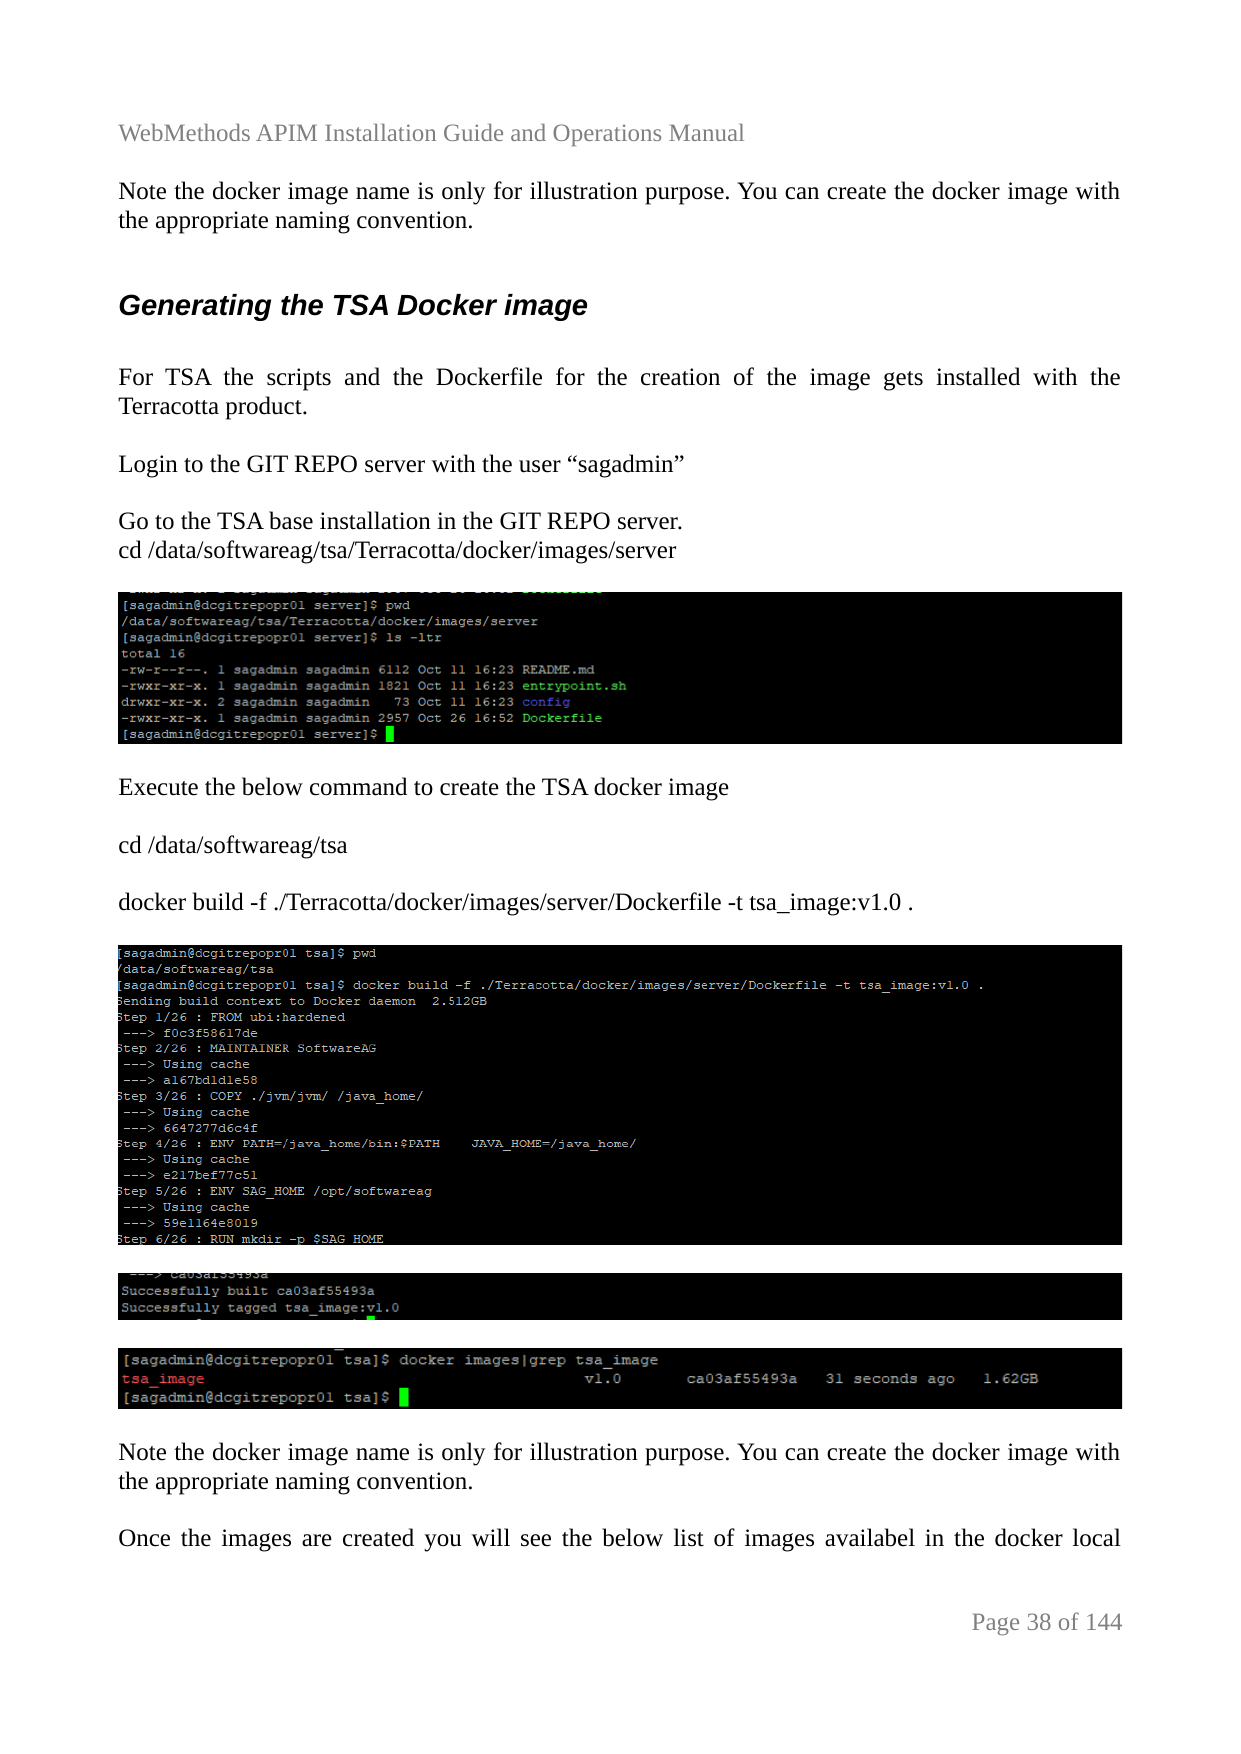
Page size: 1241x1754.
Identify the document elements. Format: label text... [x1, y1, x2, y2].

picture [118, 592, 1123, 744]
picture [118, 945, 1123, 1245]
text Note the docker image name is only for illustration purpose. You can create the docker image with the appropriate naming convention. [118, 176, 1122, 234]
text docker build -f ./Terracotta/docker/images/server/Dockerfile -t tsa_image:v1.0 . [118, 887, 1122, 916]
subtitle Generating the TSA Docker image [118, 288, 1122, 321]
text Note the docker image name is only for illustration purpose. You can create the docker image with the appropriate naming convention. [118, 1437, 1122, 1495]
picture [118, 1273, 1123, 1320]
text cd /data/softwareag/tsa/Terracotta/docker/images/server [118, 535, 1122, 564]
text Execute the below command to create the TSA docker image [118, 772, 1122, 801]
text Once the images are created you will see the below list of images availabel in the docker local [118, 1523, 1122, 1552]
text Login to the GIT REPO server with the user “sagadmin” [118, 449, 1122, 477]
text For TSA the scripts and the Dockerfile for the creation of the image gets installed with the Terracotta product. [118, 362, 1122, 420]
picture [118, 1348, 1123, 1409]
text Go to the TSA base installation in the GIT REPO server. [118, 506, 1122, 535]
text cd /data/softwareag/tsa [118, 830, 1122, 859]
